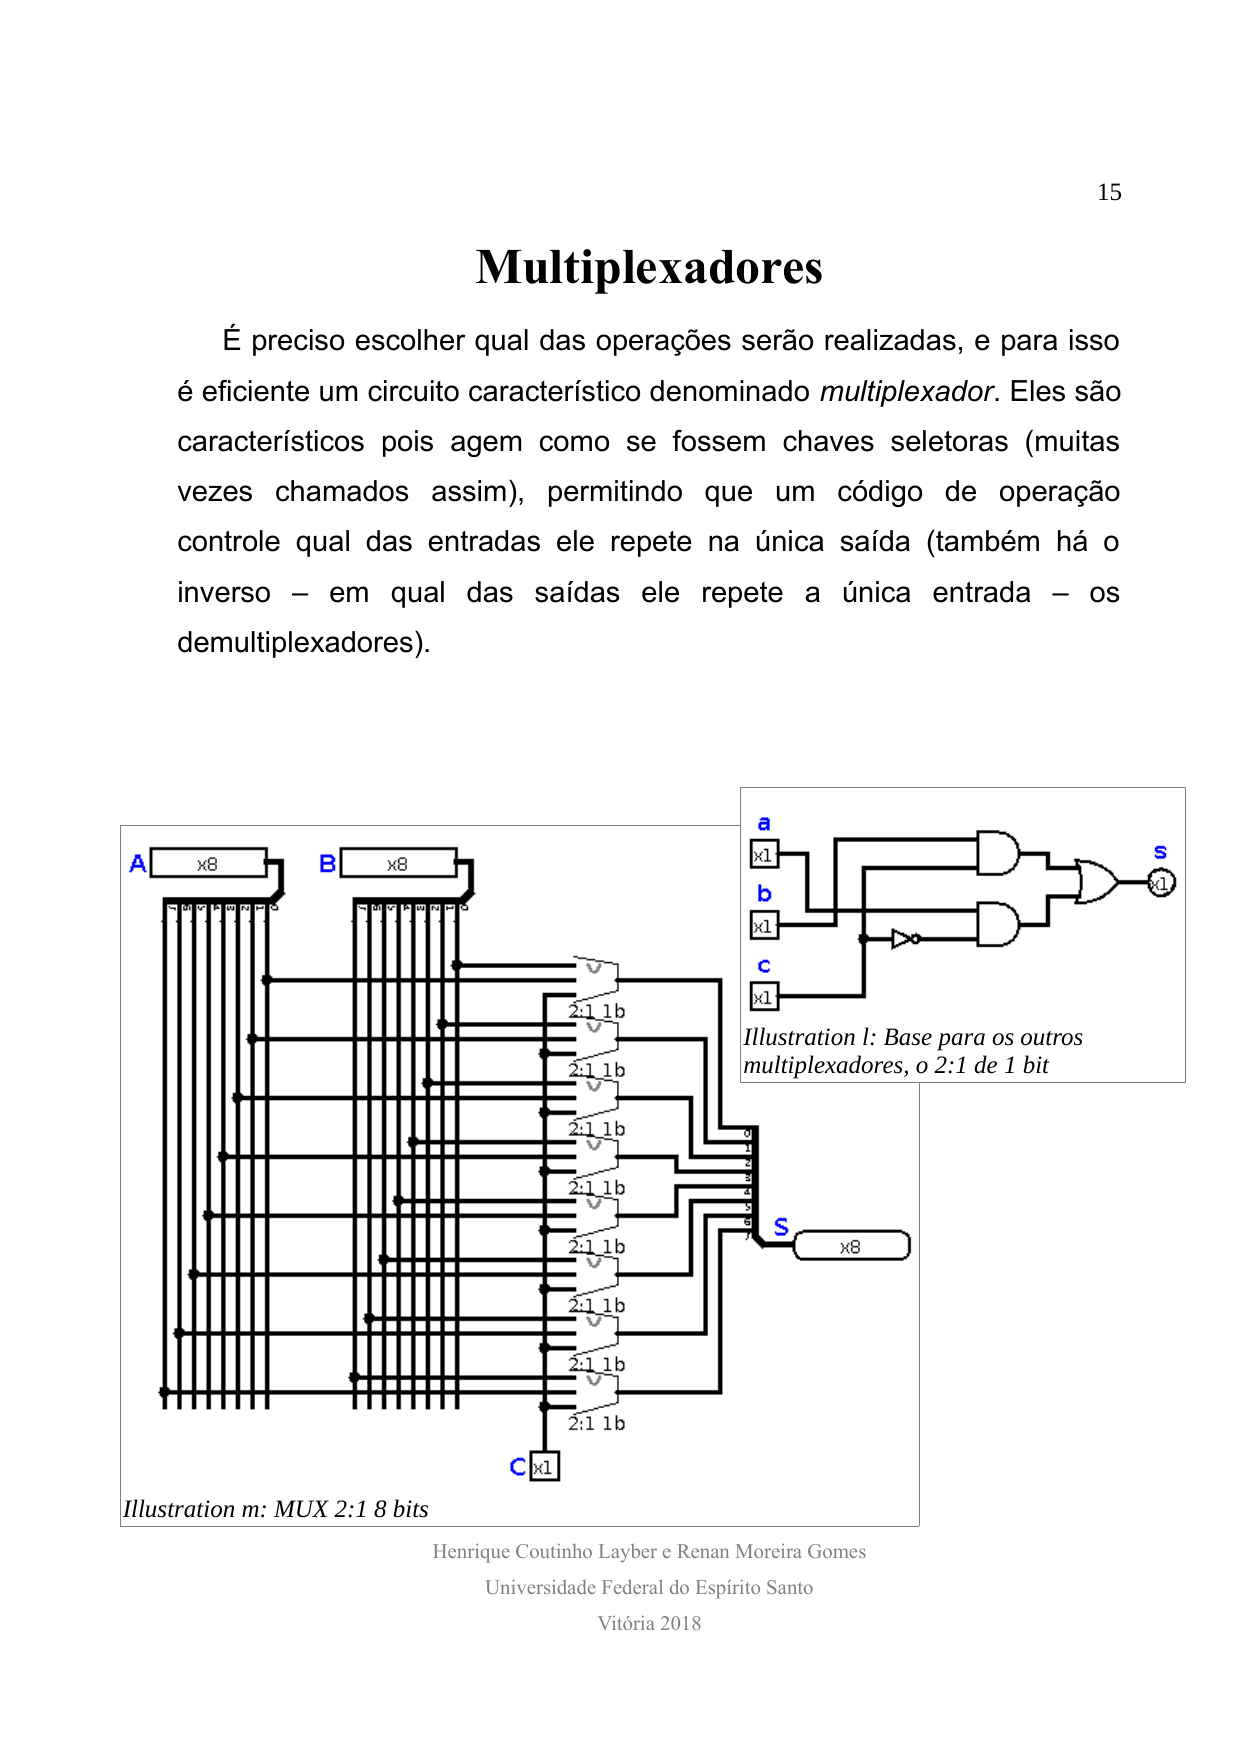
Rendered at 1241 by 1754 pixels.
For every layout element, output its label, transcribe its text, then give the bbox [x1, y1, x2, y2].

text Multiplexadores [177, 237, 1122, 294]
text É preciso escolher qual das operações serão realizadas, e para isso é eficiente um circuito característico denominado multiplexador. Eles são característicos pois agem como se fossem chaves seletoras (muitas vezes chamados assim), permitindo que um código de operação controle qual das entradas ele repete na única saída (também há o inverso – em qual das saídas ele repete a única entrada – os demultiplexadores). [741, 788, 1185, 1082]
text É preciso escolher qual das operações serão realizadas, e para isso é eficiente um circuito característico denominado multiplexador. Eles são característicos pois agem como se fossem chaves seletoras (muitas vezes chamados assim), permitindo que um código de operação controle qual das entradas ele repete na única saída (também há o inverso – em qual das saídas ele repete a única entrada – os demultiplexadores). [121, 826, 919, 1526]
picture [122, 840, 917, 1489]
text Illustration m: MUX 2:1 8 bits [123, 1489, 916, 1523]
text Illustration l: Base para os outros multiplexadores, o 2:1 de 1 bit [743, 1017, 1182, 1079]
text É preciso escolher qual das operações serão realizadas, e para isso é eficiente um circuito característico denominado multiplexador. Eles são característicos pois agem como se fossem chaves seletoras (muitas vezes chamados assim), permitindo que um código de operação controle qual das entradas ele repete na única saída (também há o inverso – em qual das saídas ele repete a única entrada – os demultiplexadores). [177, 323, 1122, 659]
picture [743, 802, 1182, 1017]
